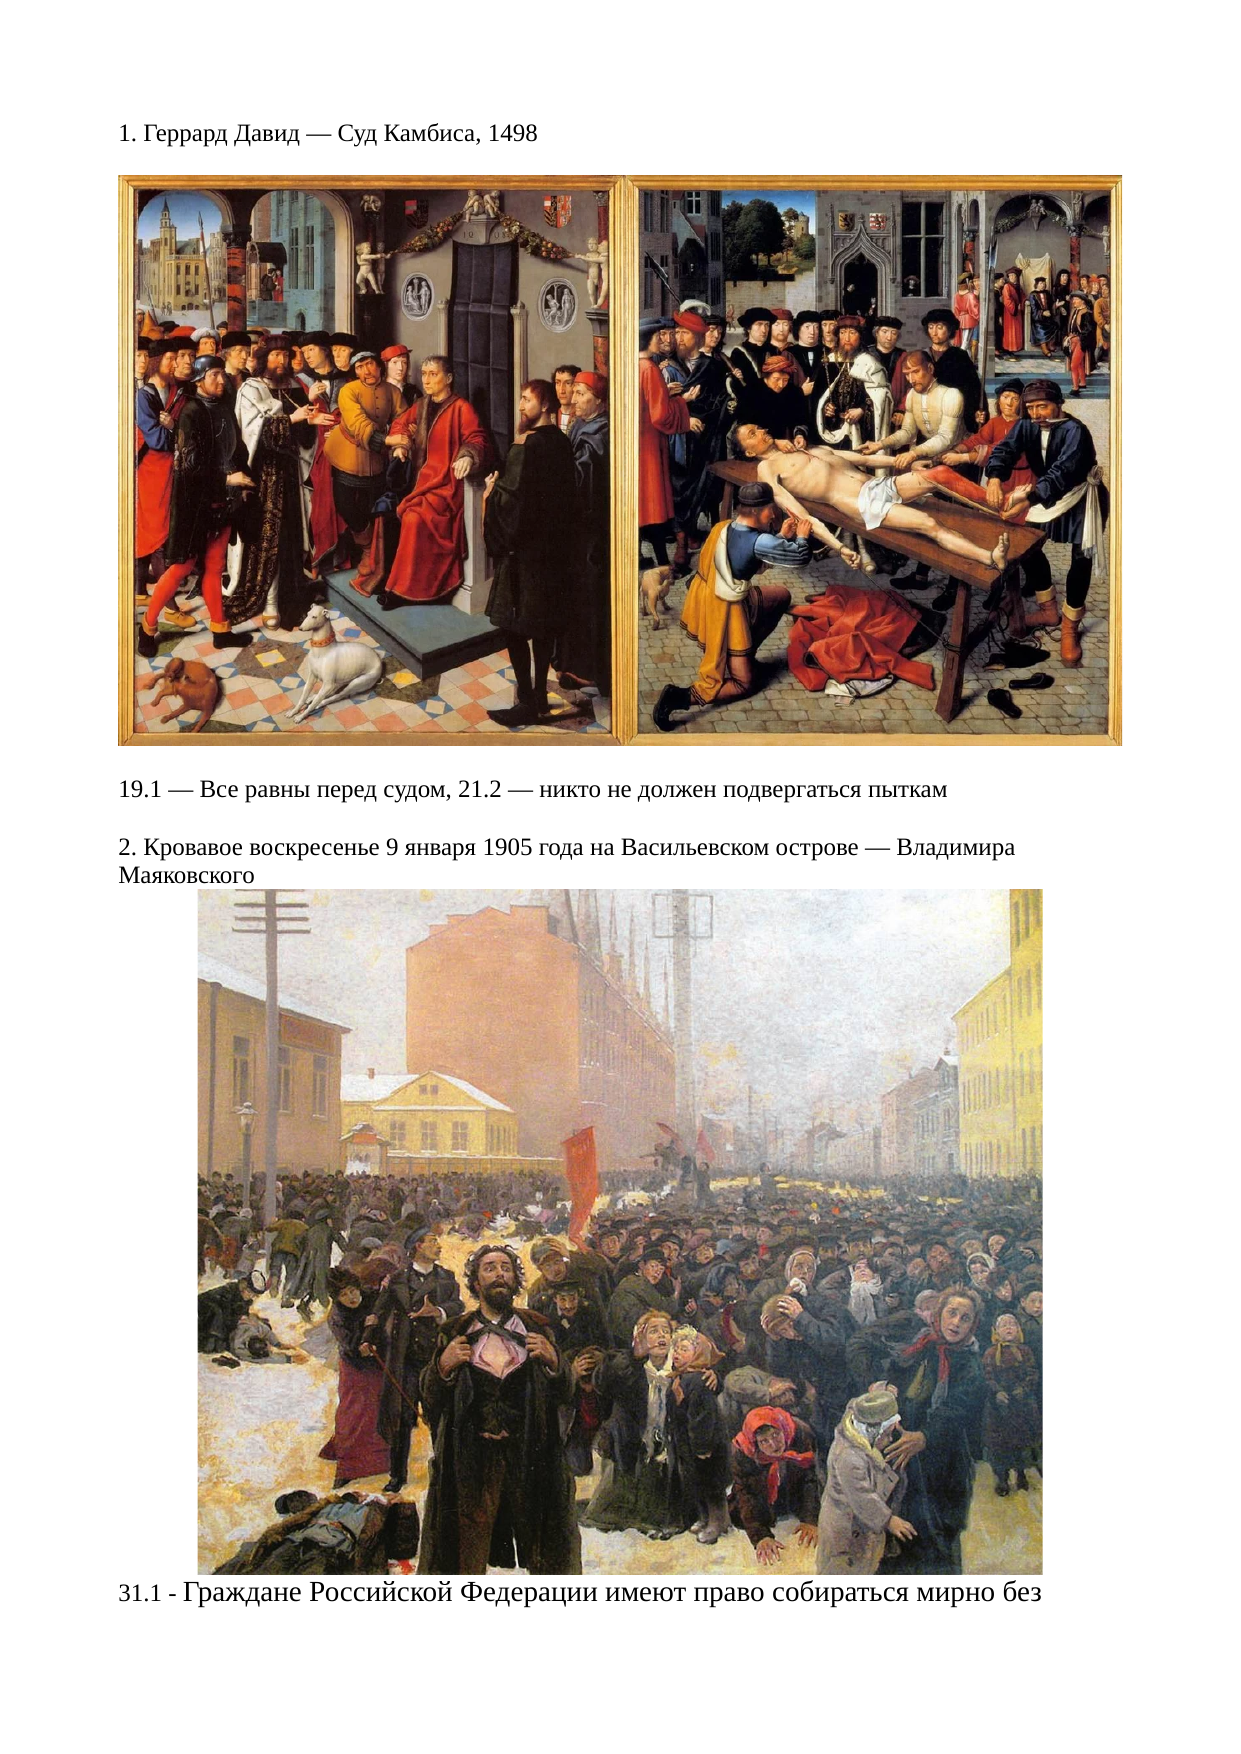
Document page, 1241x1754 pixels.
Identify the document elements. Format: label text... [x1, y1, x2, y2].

picture [197, 889, 1043, 1575]
text 19.1 — Все равны перед судом, 21.2 — никто не должен подвергаться пыткам [118, 774, 1122, 803]
text 1. Геррард Давид — Суд Камбиса, 1498 [118, 118, 1122, 147]
text 2. Кровавое воскресенье 9 января 1905 года на Васильевском острове — Владимира Маяковского [118, 832, 1122, 889]
text 31.1 - Граждане Российской Федерации имеют право собираться мирно без [118, 889, 1122, 1608]
picture [118, 175, 1123, 746]
